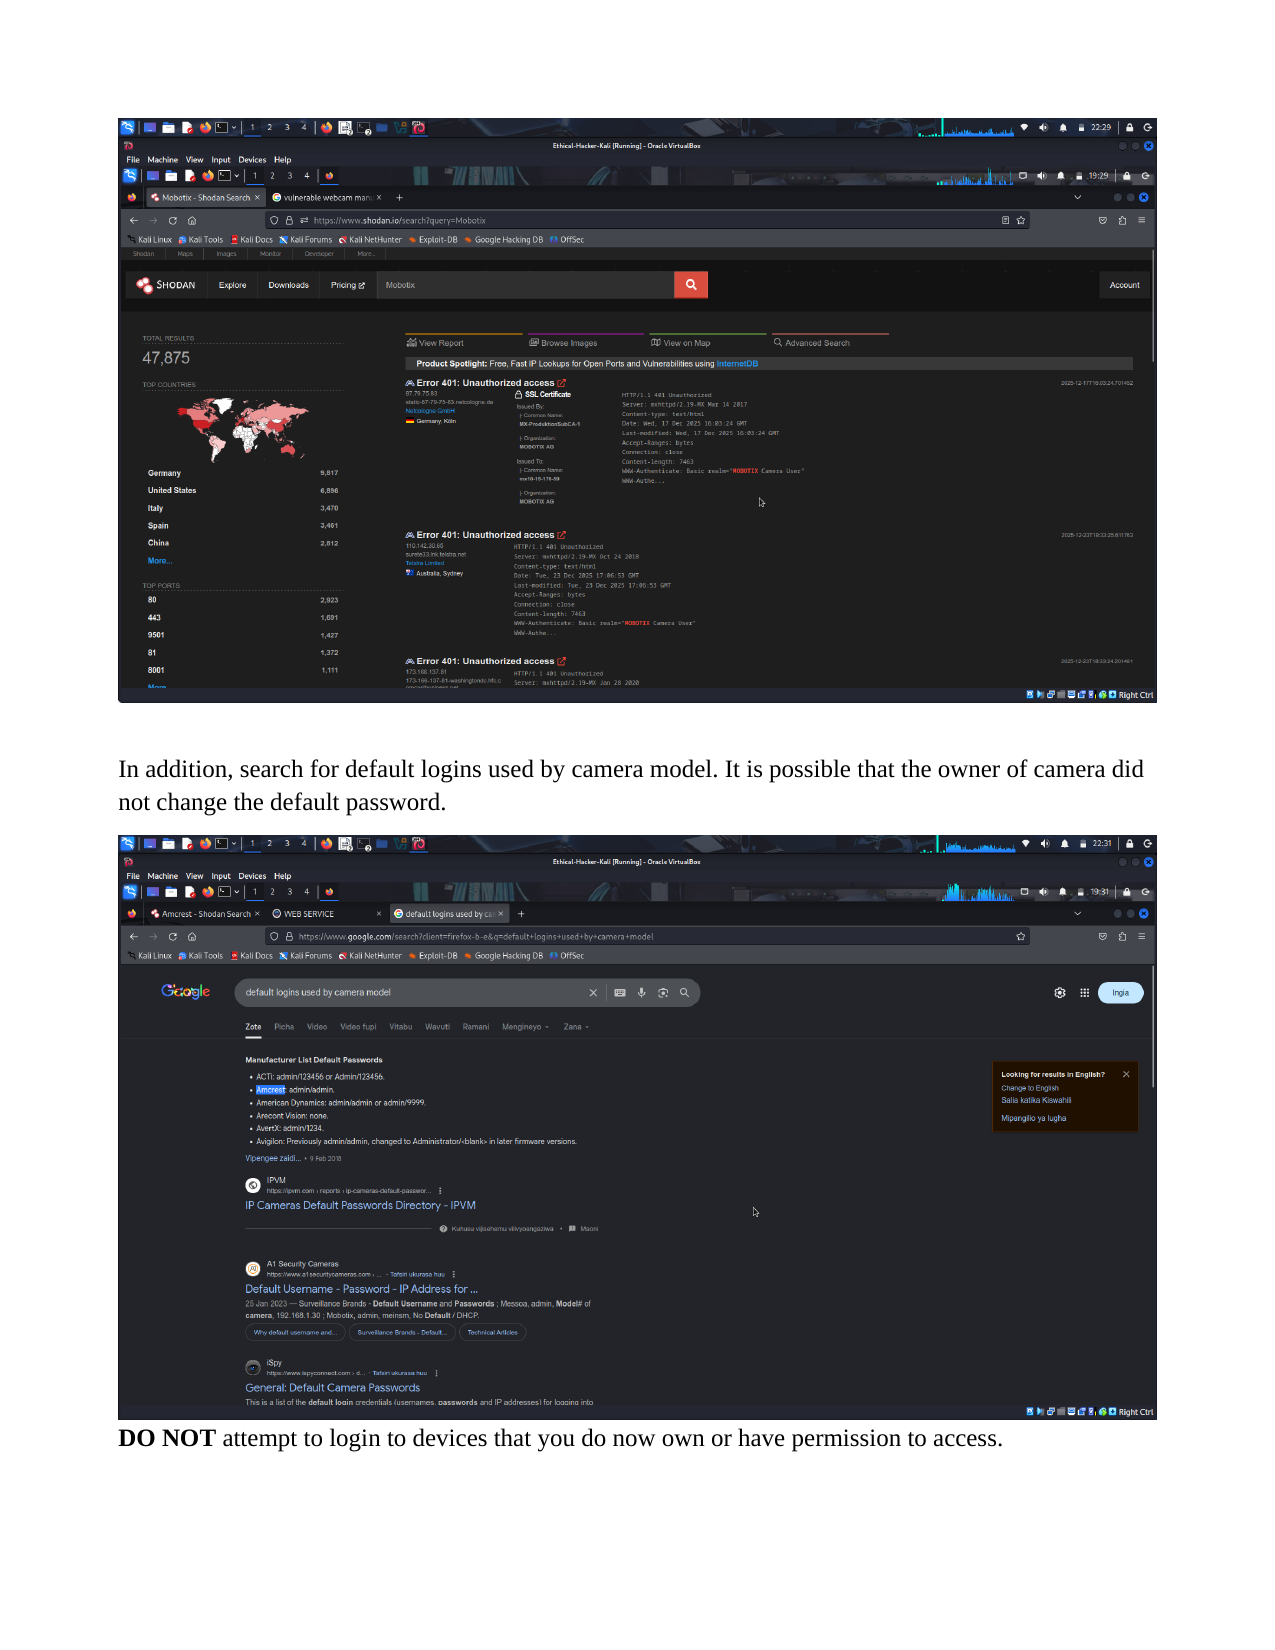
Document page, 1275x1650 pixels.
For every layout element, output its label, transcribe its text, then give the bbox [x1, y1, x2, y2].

text DO NOT attempt to login to devices that you do now own or have permission to access. [118, 1420, 1157, 1452]
picture [118, 835, 1157, 1420]
text In addition, search for default logins used by camera model. It is possible that the owner of camera did not change the default password. [118, 754, 1157, 816]
picture [118, 118, 1157, 703]
